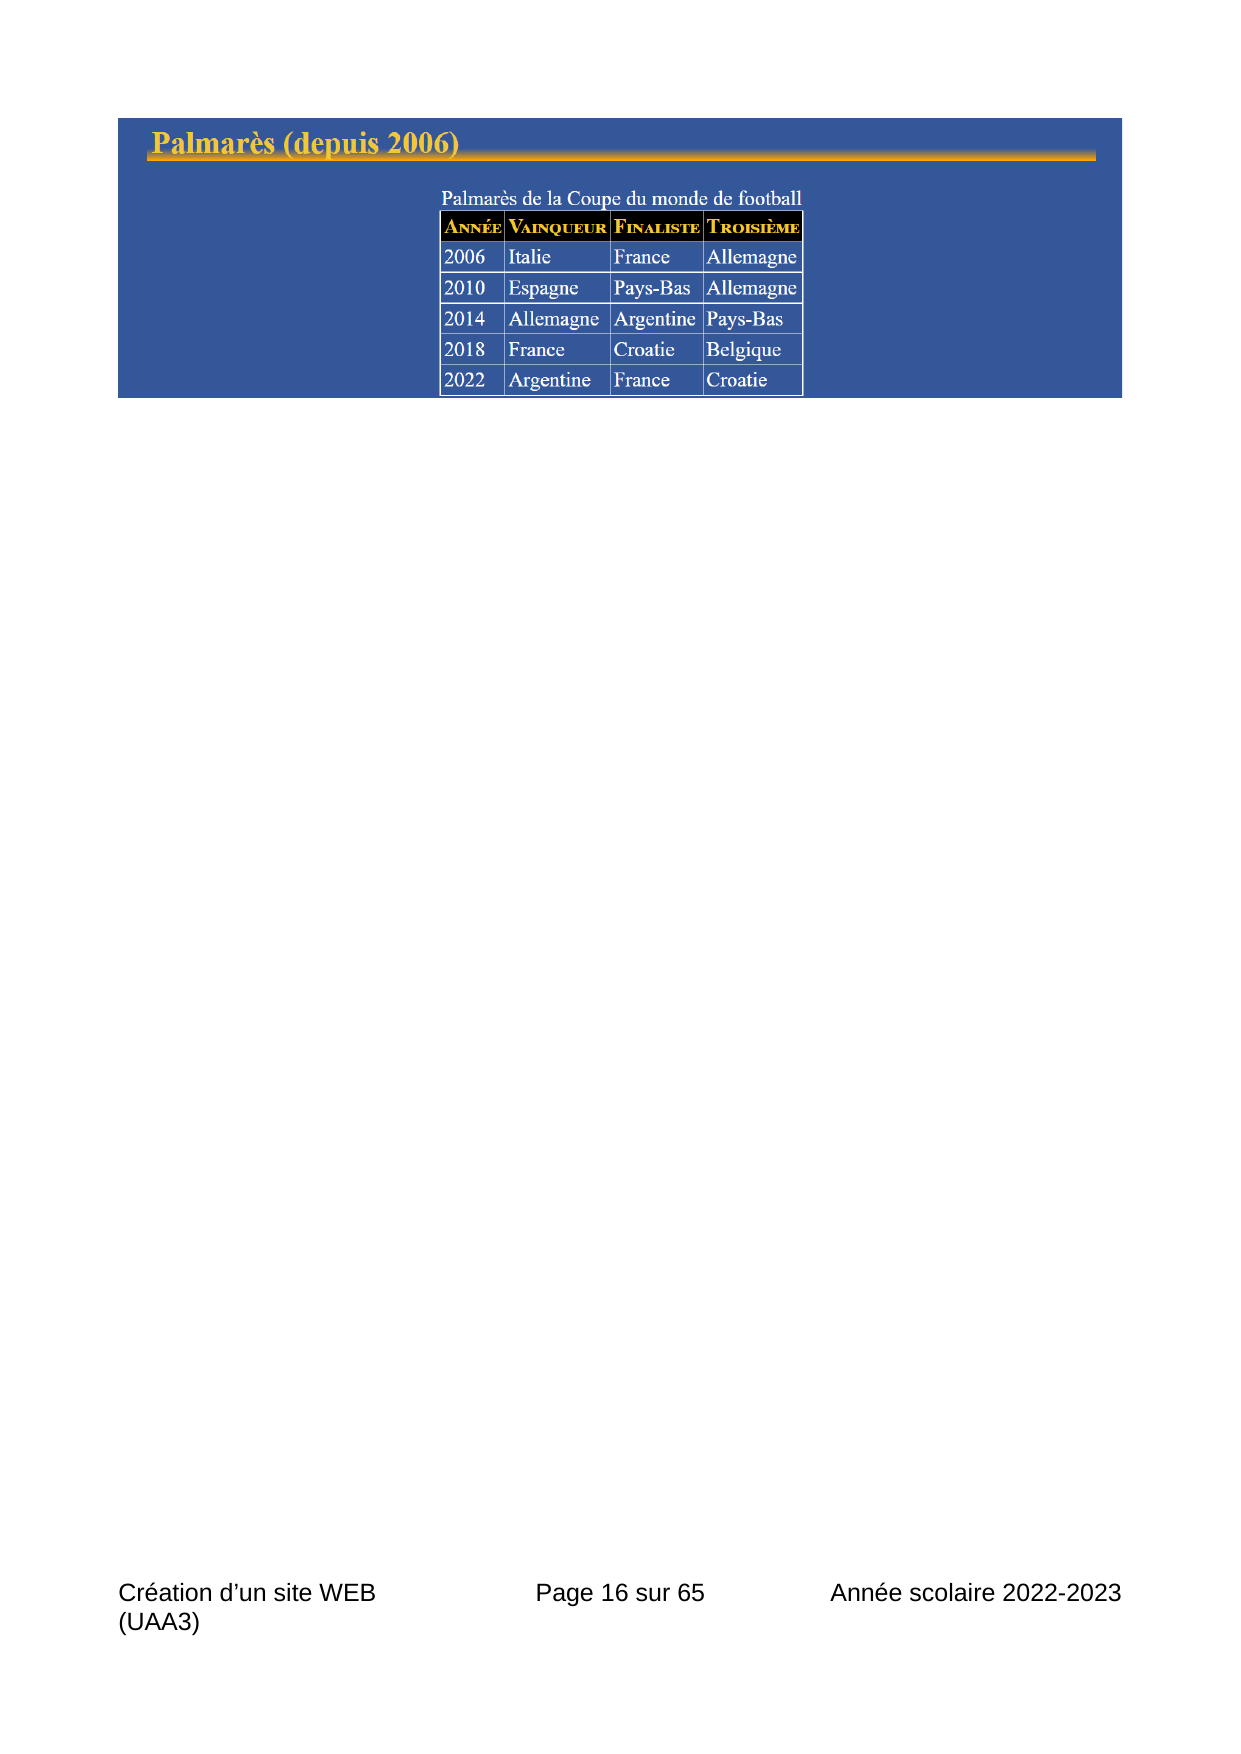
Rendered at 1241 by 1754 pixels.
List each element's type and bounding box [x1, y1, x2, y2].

picture [118, 118, 1123, 398]
